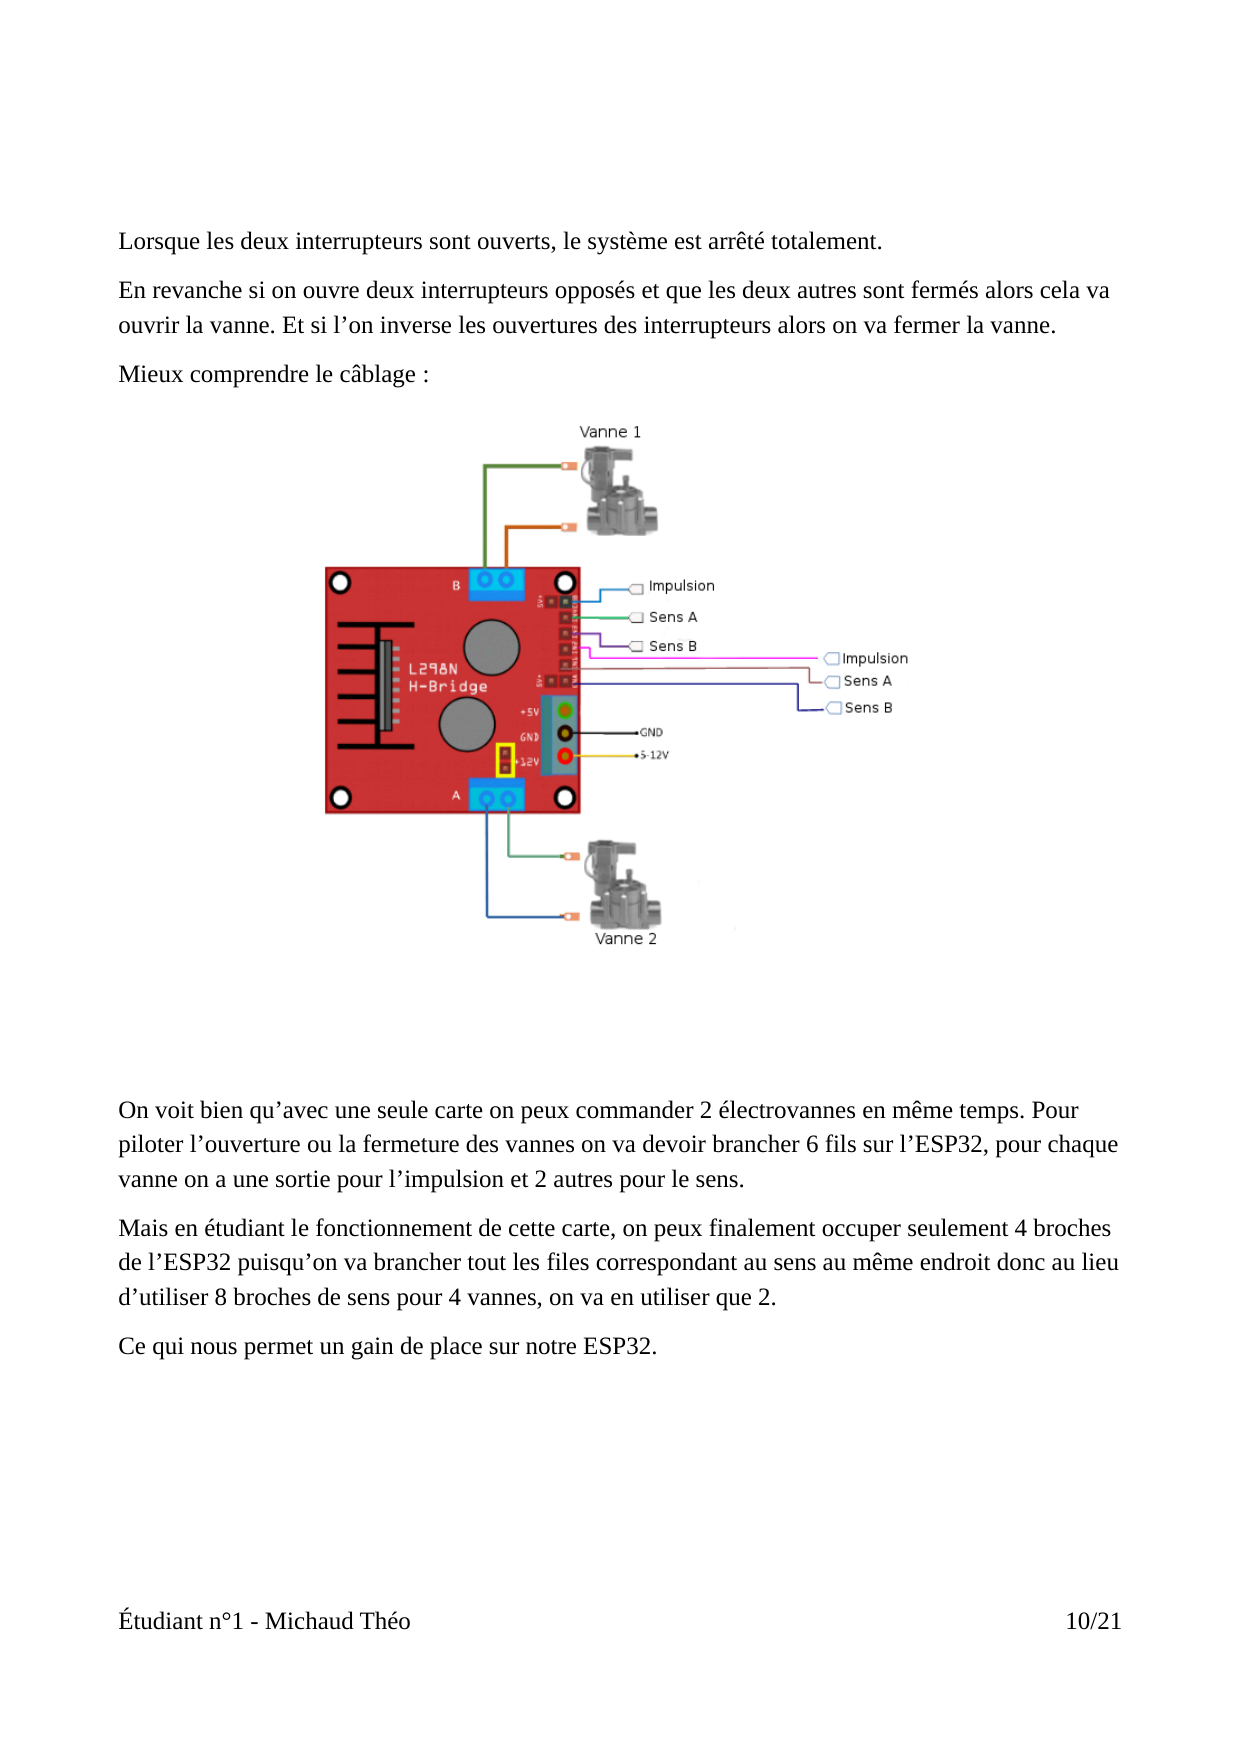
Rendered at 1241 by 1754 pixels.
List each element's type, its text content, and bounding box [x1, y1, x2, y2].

text Lorsque les deux interrupteurs sont ouverts, le système est arrêté totalement. [118, 226, 1122, 255]
text En revanche si on ouvre deux interrupteurs opposés et que les deux autres sont fermés alors cela va ouvrir la vanne. Et si l’on inverse les ouvertures des interrupteurs alors on va fermer la vanne. [118, 275, 1122, 338]
text Mais en étudiant le fonctionnement de cette carte, on peux finalement occuper seulement 4 broches de l’ESP32 puisqu’on va brancher tout les files correspondant au sens au même endroit donc au lieu d’utiliser 8 broches de sens pour 4 vannes, on va en utiliser que 2. [118, 1213, 1122, 1310]
text Ce qui nous permet un gain de place sur notre ESP32. [118, 1331, 1122, 1359]
text On voit bien qu’avec une seule carte on peux commander 2 électrovannes en même temps. Pour piloter l’ouverture ou la fermeture des vannes on va devoir brancher 6 fils sur l’ESP32, pour chaque vanne on a une sortie pour l’impulsion et 2 autres pour le sens. [118, 1095, 1122, 1192]
text Mieux comprendre le câblage : [118, 359, 1122, 387]
picture [277, 405, 970, 952]
